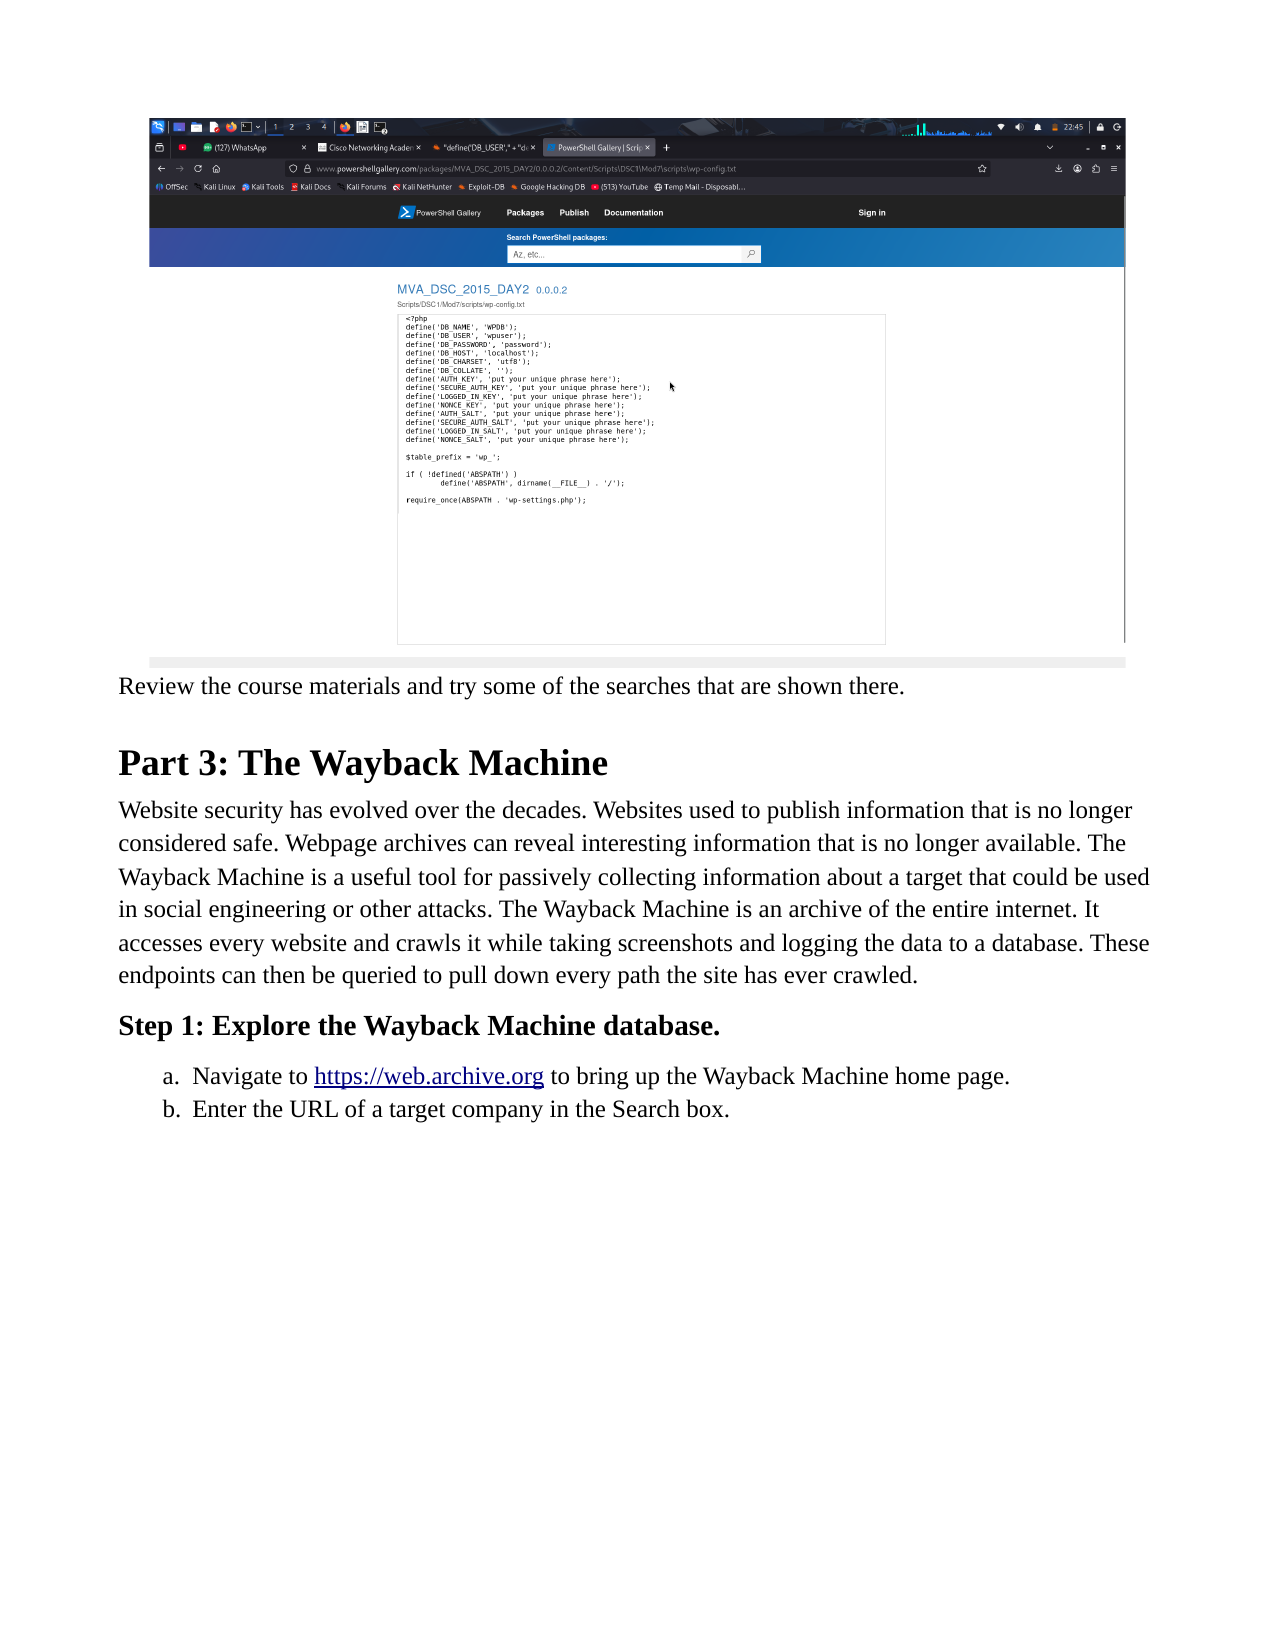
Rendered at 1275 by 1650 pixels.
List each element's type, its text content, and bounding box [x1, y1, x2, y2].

text Website security has evolved over the decades. Websites used to publish information that is no longer considered safe. Webpage archives can reveal interesting information that is no longer available. The Wayback Machine is a useful tool for passively collecting information about a target that could be used in social engineering or other attacks. The Wayback Machine is an archive of the entire internet. It accesses every website and crawls it while taking screenshots and logging the data to a database. These endpoints can then be queried to pull down every path the site has ever crawled. [118, 796, 1157, 989]
list Navigate to https://web.archive.org to bring up the Wayback Machine home page. [162, 1061, 1157, 1090]
subtitle Step 1: Explore the Wayback Machine database. [118, 1008, 1157, 1042]
text Review the course materials and try some of the searches that are shown there. [118, 118, 1157, 700]
list Enter the URL of a target company in the Search box. [162, 1094, 1157, 1123]
picture [149, 118, 1126, 668]
subtitle Part 3: The Wayback Machine [118, 740, 1157, 783]
